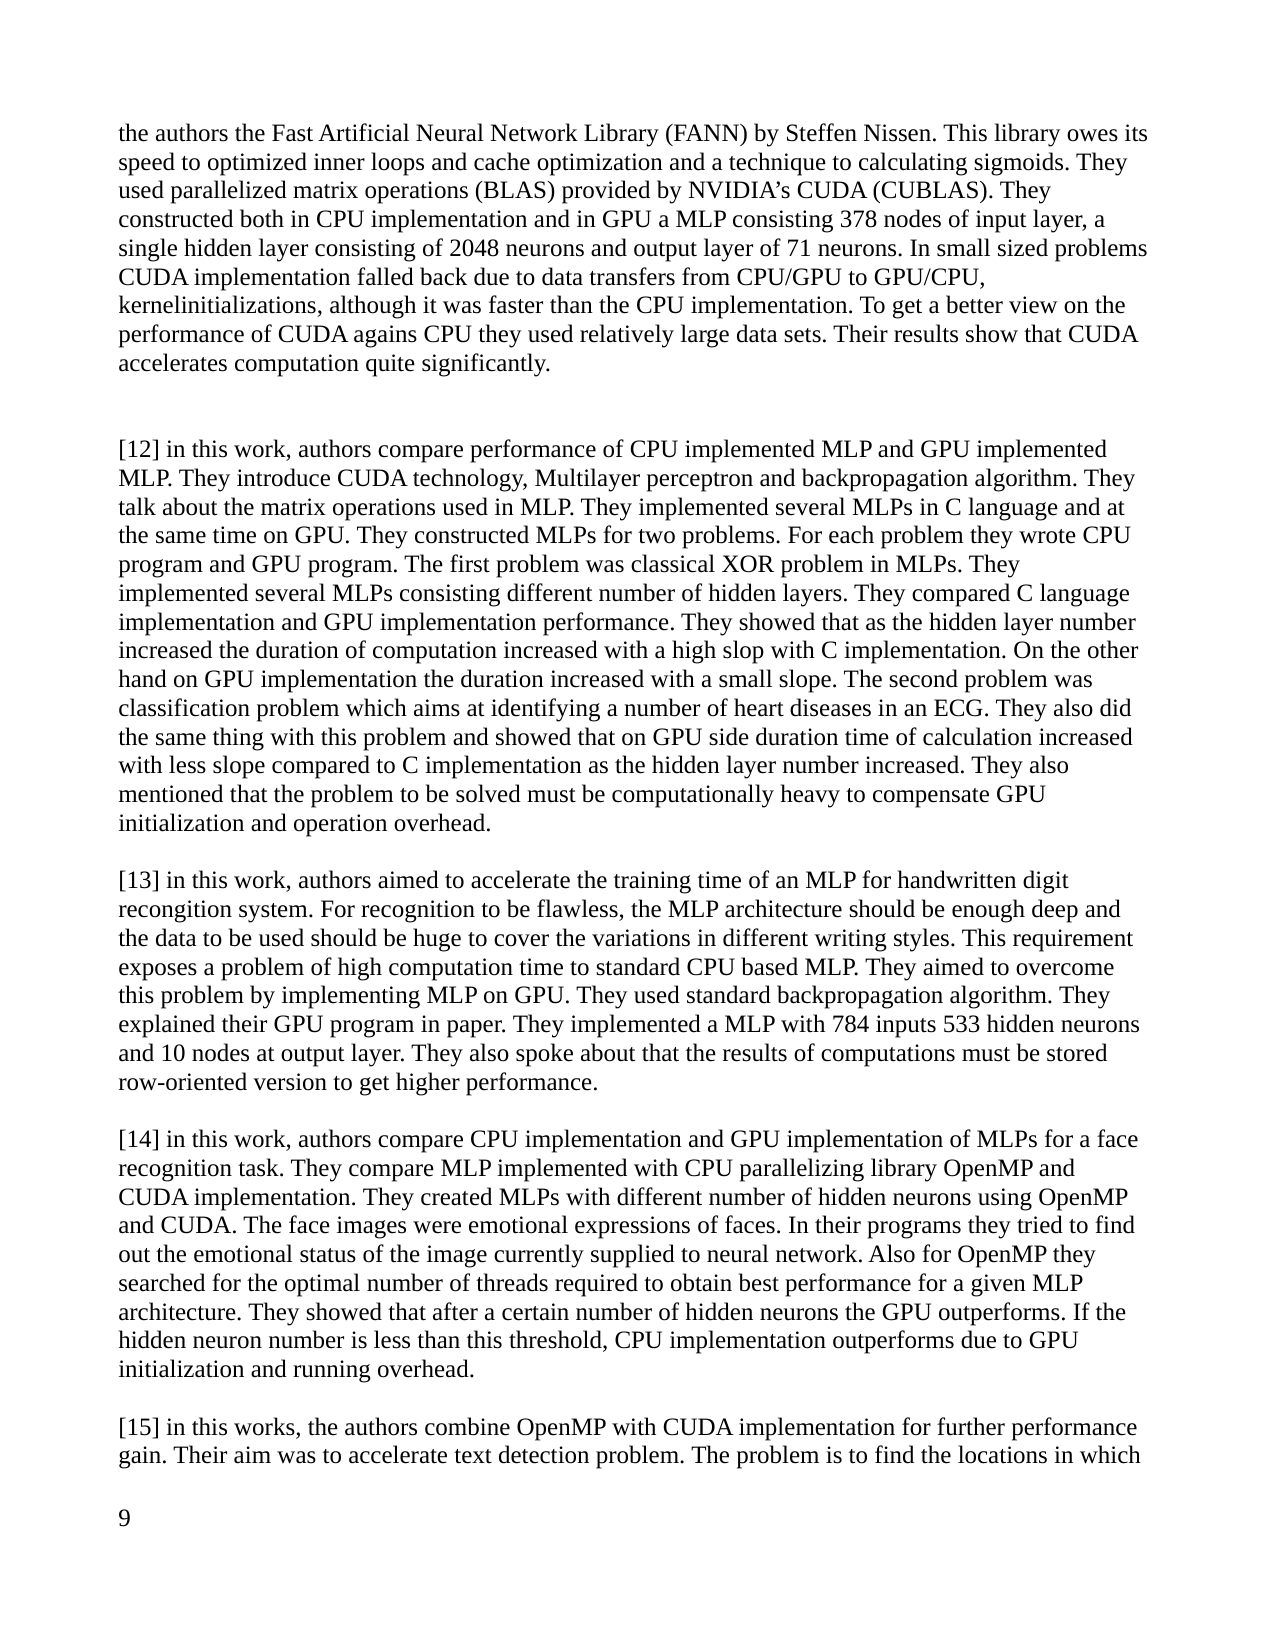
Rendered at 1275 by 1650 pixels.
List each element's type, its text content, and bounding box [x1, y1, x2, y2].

text CUDA implementation falled back due to data transfers from CPU/GPU to GPU/CPU, kernelinitializations, although it was faster than the CPU implementation. To get a better view on the [118, 262, 1157, 319]
text the same time on GPU. They constructed MLPs for two problems. For each problem they wrote CPU [118, 521, 1157, 549]
text recognition task. They compare MLP implemented with CPU parallelizing library OpenMP and [118, 1153, 1157, 1182]
text speed to optimized inner loops and cache optimization and a technique to calculating sigmoids. They [118, 147, 1157, 176]
text performance of CUDA agains CPU they used relatively large data sets. Their results show that CUDA [118, 319, 1157, 348]
text architecture. They showed that after a certain number of hidden neurons the GPU outperforms. If the [118, 1297, 1157, 1326]
text initialization and operation overhead. [118, 808, 1157, 837]
text the data to be used should be huge to cover the variations in different writing styles. This requirement [118, 923, 1157, 952]
text and 10 nodes at output layer. They also spoke about that the results of computations must be stored [118, 1038, 1157, 1067]
text constructed both in CPU implementation and in GPU a MLP consisting 378 nodes of input layer, a [118, 204, 1157, 233]
text implementation and GPU implementation performance. They showed that as the hidden layer number [118, 607, 1157, 636]
text searched for the optimal number of threads required to obtain best performance for a given MLP [118, 1268, 1157, 1297]
text mentioned that the problem to be solved must be computationally heavy to compensate GPU [118, 779, 1157, 808]
text [13] in this work, authors aimed to accelerate the training time of an MLP for handwritten digit [118, 866, 1157, 894]
text [15] in this works, the authors combine OpenMP with CUDA implementation for further performance [118, 1412, 1157, 1441]
text exposes a problem of high computation time to standard CPU based MLP. They aimed to overcome [118, 952, 1157, 981]
text the same thing with this problem and showed that on GPU side duration time of calculation increased [118, 722, 1157, 751]
text program and GPU program. The first problem was classical XOR problem in MLPs. They [118, 549, 1157, 578]
text this problem by implementing MLP on GPU. They used standard backpropagation algorithm. They [118, 981, 1157, 1009]
text initialization and running overhead. [118, 1354, 1157, 1383]
text the authors the Fast Artificial Neural Network Library (FANN) by Steffen Nissen. This library owes its [118, 118, 1157, 147]
text MLP. They introduce CUDA technology, Multilayer perceptron and backpropagation algorithm. They [118, 463, 1157, 492]
text gain. Their aim was to accelerate text detection problem. The problem is to find the locations in which [118, 1441, 1157, 1469]
text recongition system. For recognition to be flawless, the MLP architecture should be enough deep and [118, 894, 1157, 923]
text out the emotional status of the image currently supplied to neural network. Also for OpenMP they [118, 1239, 1157, 1268]
text [14] in this work, authors compare CPU implementation and GPU implementation of MLPs for a face [118, 1124, 1157, 1153]
text and CUDA. The face images were emotional expressions of faces. In their programs they tried to find [118, 1211, 1157, 1239]
text implemented several MLPs consisting different number of hidden layers. They compared C language [118, 578, 1157, 607]
text hand on GPU implementation the duration increased with a small slope. The second problem was [118, 664, 1157, 693]
text classification problem which aims at identifying a number of heart diseases in an ECG. They also did [118, 693, 1157, 722]
text hidden neuron number is less than this threshold, CPU implementation outperforms due to GPU [118, 1326, 1157, 1354]
text explained their GPU program in paper. They implemented a MLP with 784 inputs 533 hidden neurons [118, 1009, 1157, 1038]
text accelerates computation quite significantly. [118, 348, 1157, 377]
text row-oriented version to get higher performance. [118, 1067, 1157, 1096]
text single hidden layer consisting of 2048 neurons and output layer of 71 neurons. In small sized problems [118, 233, 1157, 262]
text [12] in this work, authors compare performance of CPU implemented MLP and GPU implemented [118, 434, 1157, 463]
text with less slope compared to C implementation as the hidden layer number increased. They also [118, 751, 1157, 779]
text used parallelized matrix operations (BLAS) provided by NVIDIA’s CUDA (CUBLAS). They [118, 176, 1157, 204]
text talk about the matrix operations used in MLP. They implemented several MLPs in C language and at [118, 492, 1157, 521]
text increased the duration of computation increased with a high slop with C implementation. On the other [118, 636, 1157, 664]
text CUDA implementation. They created MLPs with different number of hidden neurons using OpenMP [118, 1182, 1157, 1211]
